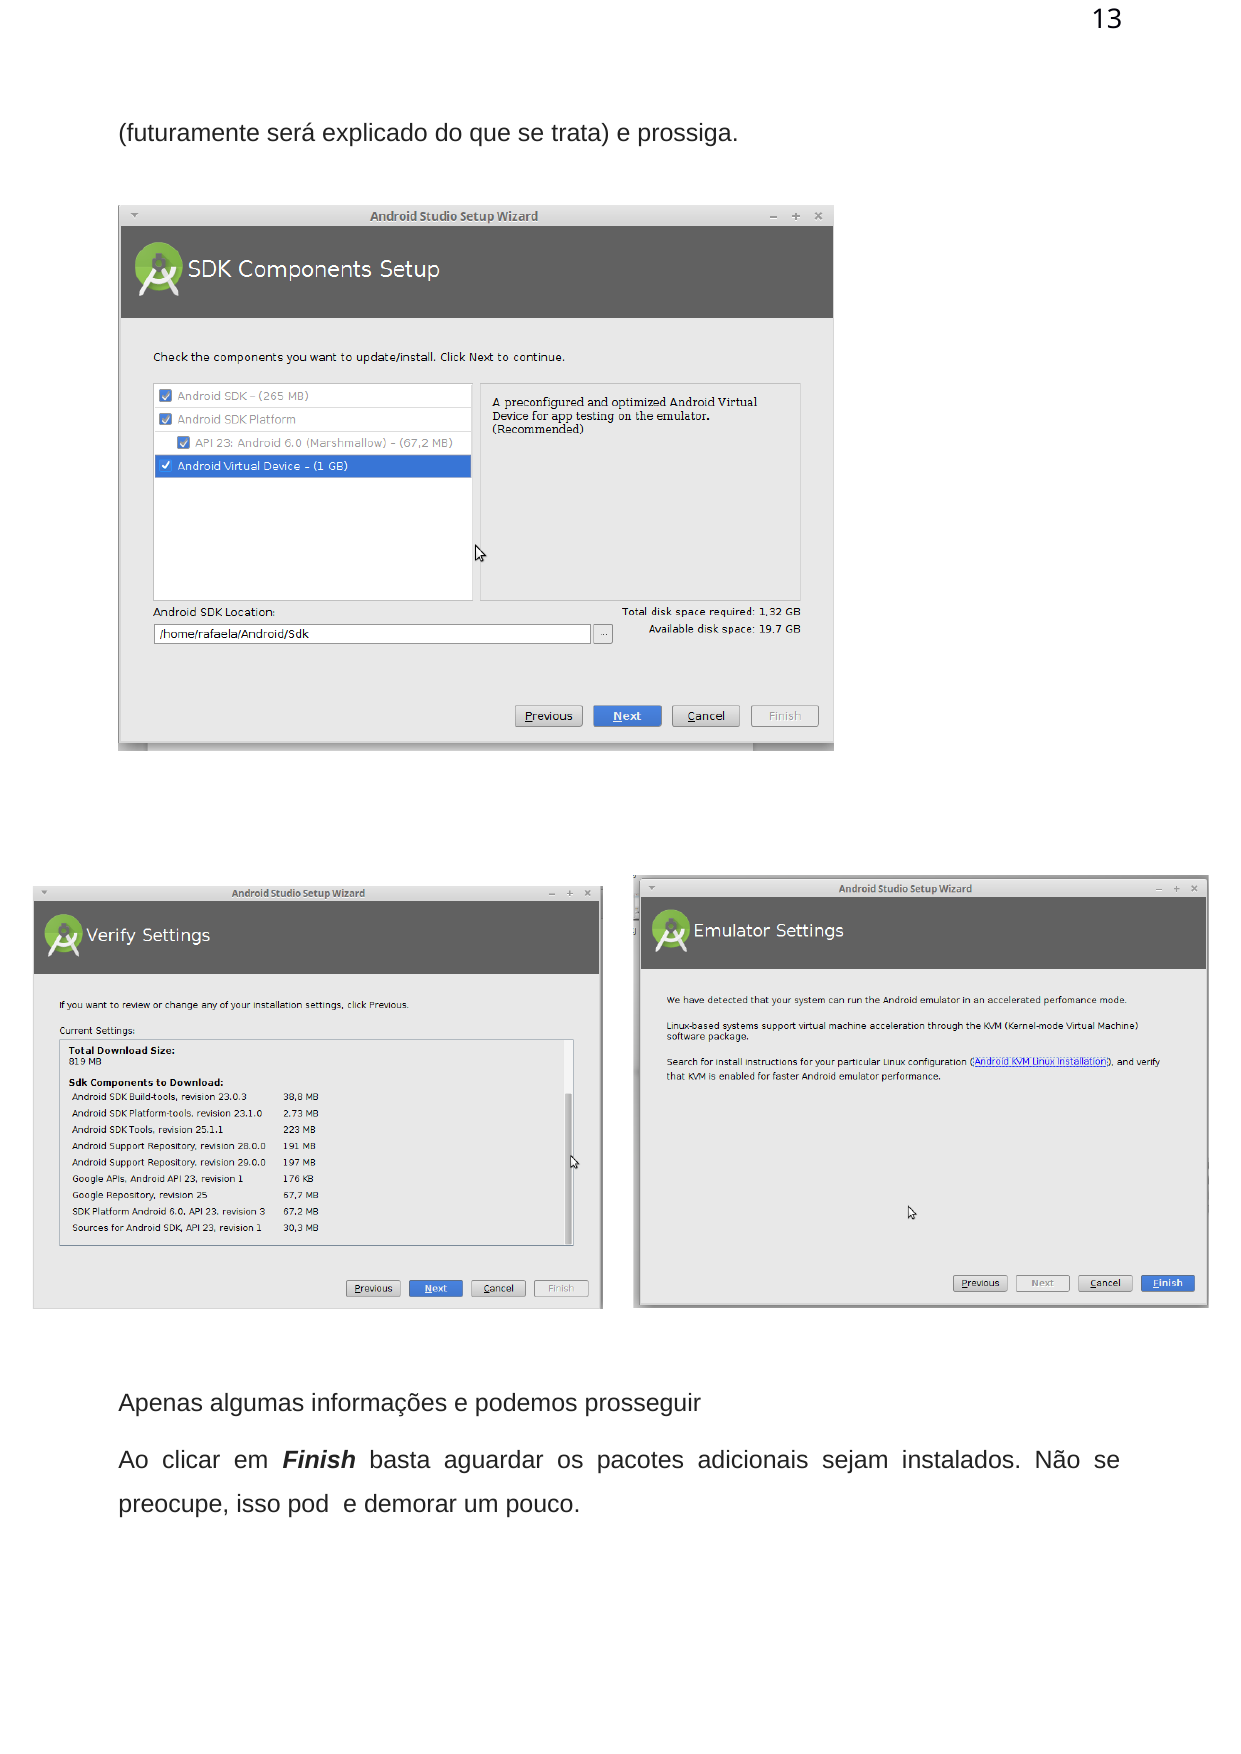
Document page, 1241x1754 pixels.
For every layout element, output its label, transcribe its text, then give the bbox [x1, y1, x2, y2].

text (futuramente será explicado do que se trata) e prossiga. [118, 118, 1122, 147]
picture [32, 886, 603, 1309]
picture [118, 205, 834, 751]
text Ao clicar em Finish basta aguardar os pacotes adicionais sejam instalados. Não se preocupe, isso pod e demorar um pouco. [118, 1445, 1122, 1517]
picture [633, 875, 1209, 1308]
text Apenas algumas informações e podemos prosseguir [118, 1388, 1122, 1416]
